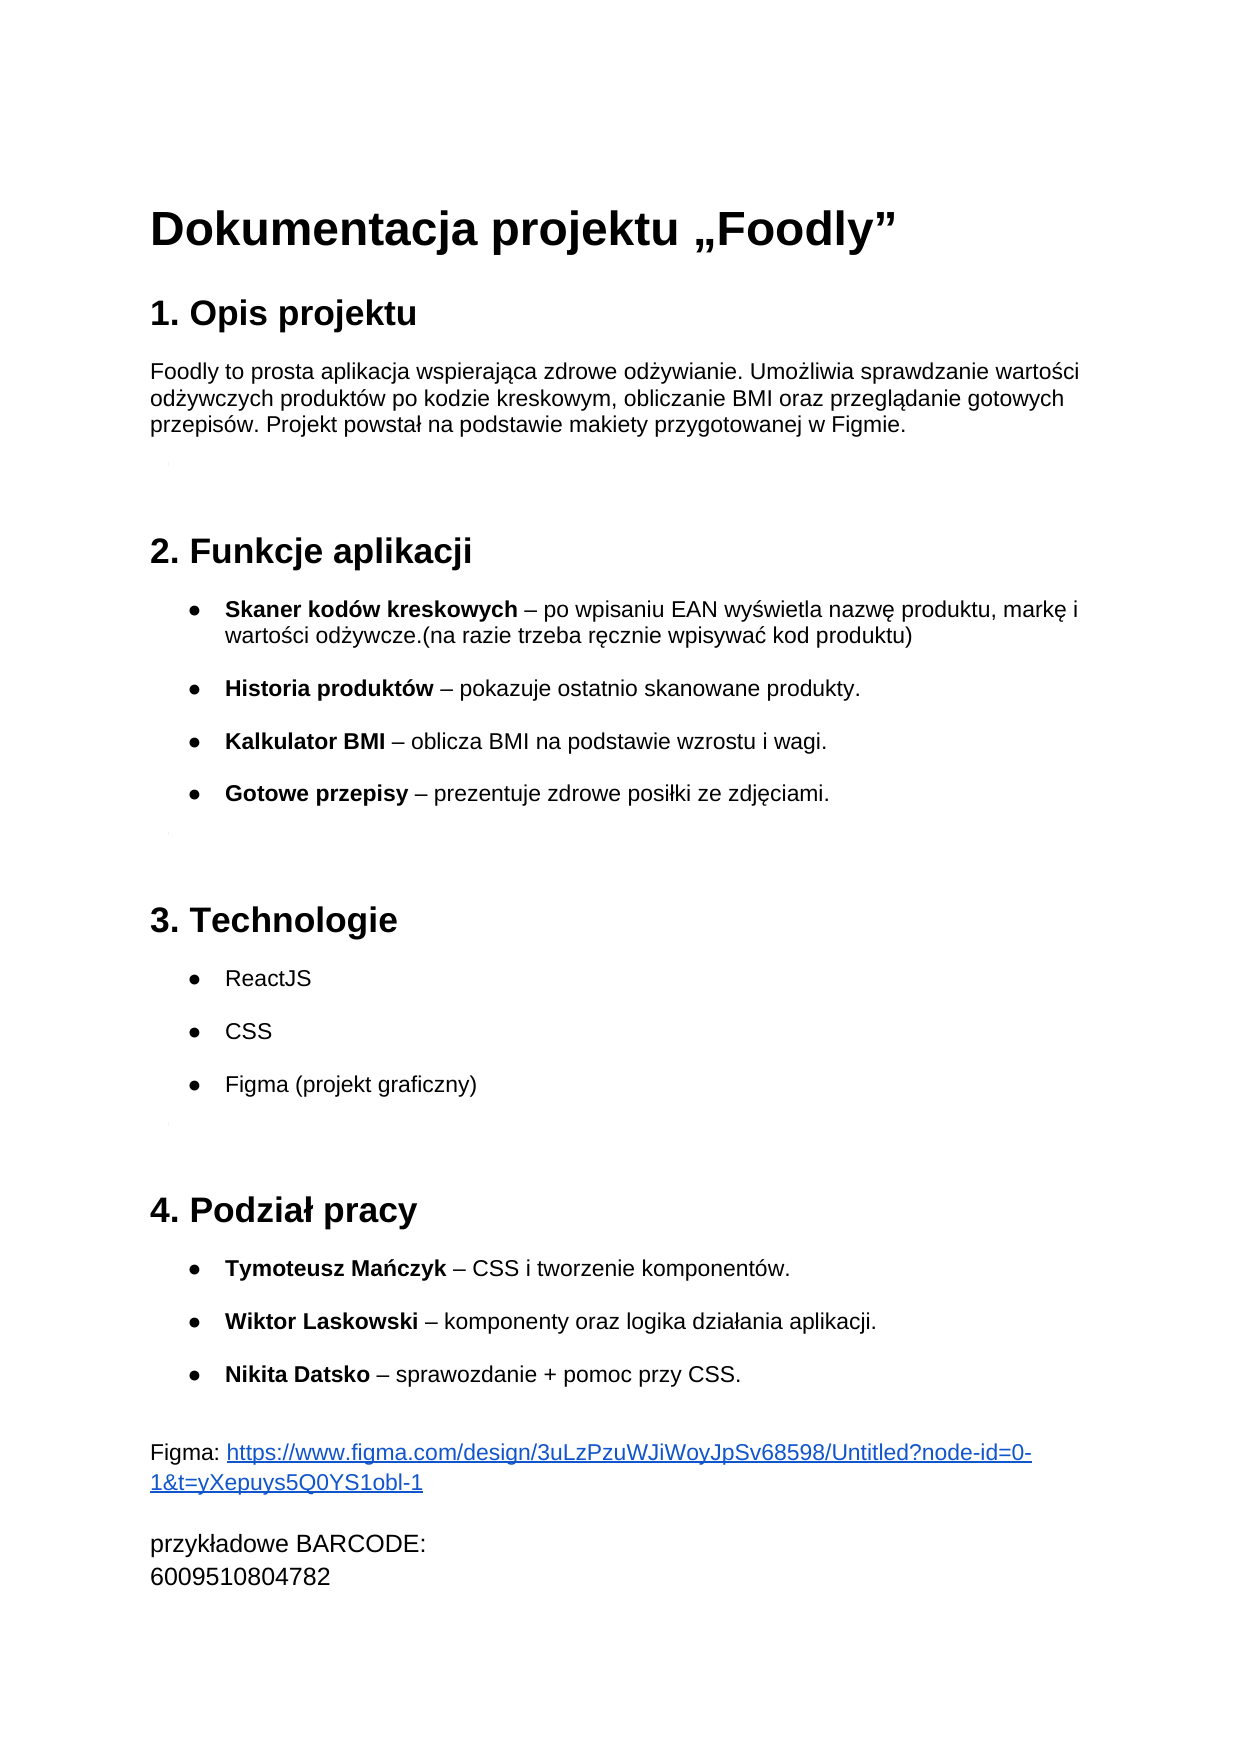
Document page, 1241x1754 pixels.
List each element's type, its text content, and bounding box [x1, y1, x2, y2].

subtitle 3. Technologie [150, 899, 1090, 940]
subtitle Dokumentacja projektu „Foodly” [150, 200, 1090, 255]
subtitle 2. Funkcje aplikacji [150, 530, 1090, 571]
list Figma (projekt graficzny) [187, 1071, 1090, 1097]
list CSS [187, 1018, 1090, 1071]
subtitle 1. Opis projektu [150, 293, 1090, 333]
subtitle 4. Podział pracy [150, 1189, 1090, 1230]
text Foodly to prosta aplikacja wspierająca zdrowe odżywianie. Umożliwia sprawdzanie wartości odżywczych produktów po kodzie kreskowym, obliczanie BMI oraz przeglądanie gotowych przepisów. Projekt powstał na podstawie makiety przygotowanej w Figmie. [150, 358, 1090, 437]
text Figma: https://www.figma.com/design/3uLzPzuWJiWoyJpSv68598/Untitled?node-id=0-1&t=yXepuys5Q0YS1obl-1 [150, 1438, 1090, 1495]
list Nikita Datsko – sprawozdanie + pomoc przy CSS. [187, 1361, 1090, 1413]
list Kalkulator BMI – oblicza BMI na podstawie wzrostu i wagi. [187, 728, 1090, 780]
list Wiktor Laskowski – komponenty oraz logika działania aplikacji. [187, 1308, 1090, 1361]
list ReactJS [187, 965, 1090, 1018]
text przykładowe BARCODE: [150, 1529, 1090, 1558]
list Skaner kodów kreskowych – po wpisaniu EAN wyświetla nazwę produktu, markę i wartości odżywcze.(na razie trzeba ręcznie wpisywać kod produktu) [187, 596, 1090, 675]
list Historia produktów – pokazuje ostatnio skanowane produkty. [187, 675, 1090, 728]
text 6009510804782 [150, 1562, 1090, 1591]
list Gotowe przepisy – prezentuje zdrowe posiłki ze zdjęciami. [187, 780, 1090, 807]
list Tymoteusz Mańczyk – CSS i tworzenie komponentów. [187, 1255, 1090, 1308]
